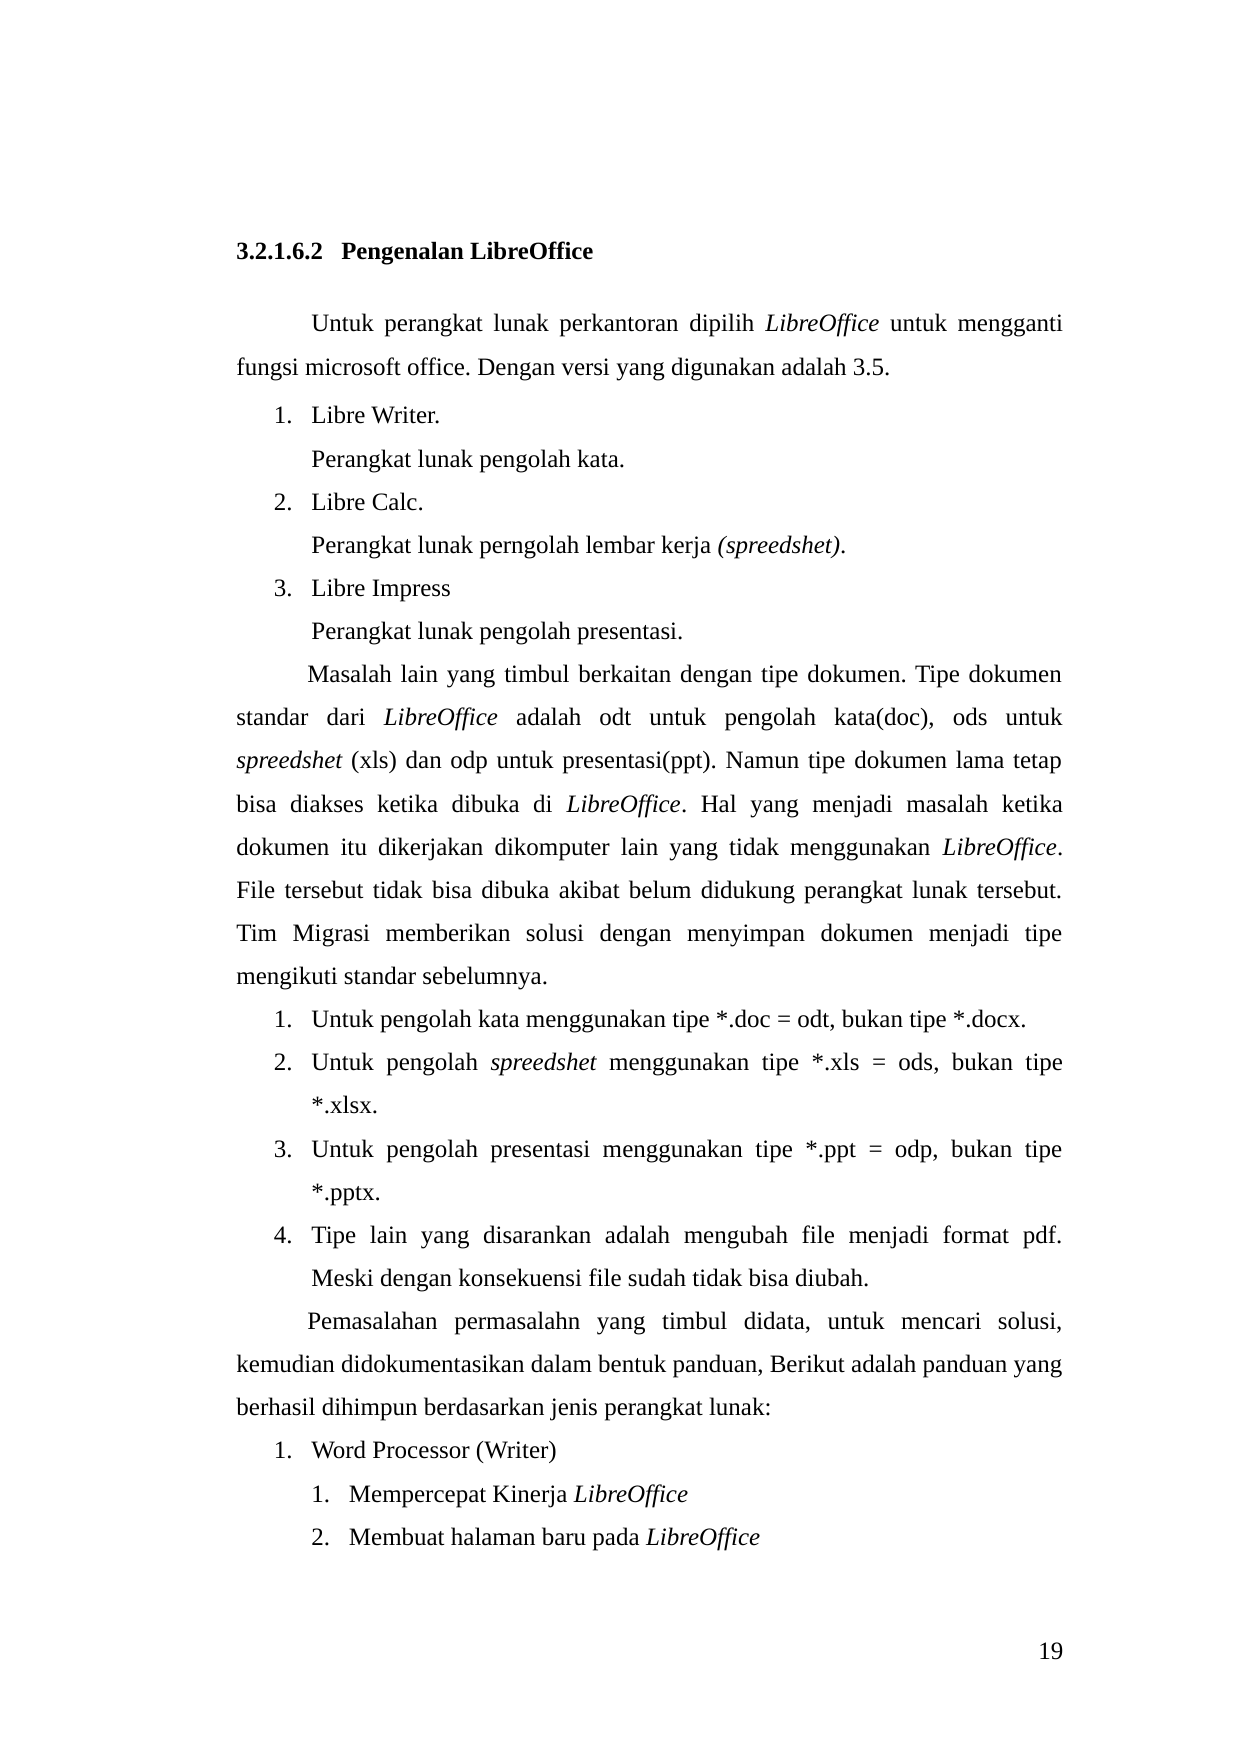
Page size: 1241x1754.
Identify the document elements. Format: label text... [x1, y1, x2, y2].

list Libre Impress [274, 573, 1063, 602]
list Untuk pengolah presentasi menggunakan tipe *.ppt = odp, bukan tipe *.pptx. [274, 1134, 1063, 1206]
list Tipe lain yang disarankan adalah mengubah file menjadi format pdf. Meski dengan konsekuensi file sudah tidak bisa diubah. [274, 1220, 1063, 1292]
text Masalah lain yang timbul berkaitan dengan tipe dokumen. Tipe dokumen standar dari LibreOffice adalah odt untuk pengolah kata(doc), ods untuk spreedshet (xls) dan odp untuk presentasi(ppt). Namun tipe dokumen lama tetap bisa diakses ketika dibuka di LibreOffice. Hal yang menjadi masalah ketika dokumen itu dikerjakan dikomputer lain yang tidak menggunakan LibreOffice. File tersebut tidak bisa dibuka akibat belum didukung perangkat lunak tersebut. Tim Migrasi memberikan solusi dengan menyimpan dokumen menjadi tipe mengikuti standar sebelumnya. [236, 659, 1063, 990]
list Perangkat lunak perngolah lembar kerja (spreedshet). [274, 530, 1063, 559]
list Untuk pengolah spreedshet menggunakan tipe *.xls = ods, bukan tipe *.xlsx. [274, 1047, 1063, 1119]
list Libre Writer. [274, 401, 1063, 429]
subtitle Pengenalan LibreOffice [236, 236, 1063, 265]
list Membuat halaman baru pada LibreOffice [311, 1522, 1063, 1551]
list Libre Calc. [274, 487, 1063, 516]
list Perangkat lunak pengolah kata. [274, 444, 1063, 472]
text Pemasalahan permasalahn yang timbul didata, untuk mencari solusi, kemudian didokumentasikan dalam bentuk panduan, Berikut adalah panduan yang berhasil dihimpun berdasarkan jenis perangkat lunak: [236, 1306, 1063, 1421]
list Word Processor (Writer) [274, 1436, 1063, 1464]
list Untuk pengolah kata menggunakan tipe *.doc = odt, bukan tipe *.docx. [274, 1004, 1063, 1033]
list Mempercepat Kinerja LibreOffice [311, 1479, 1063, 1507]
text Untuk perangkat lunak perkantoran dipilih LibreOffice untuk mengganti fungsi microsoft office. Dengan versi yang digunakan adalah 3.5. [236, 308, 1063, 380]
list Perangkat lunak pengolah presentasi. [274, 616, 1063, 645]
